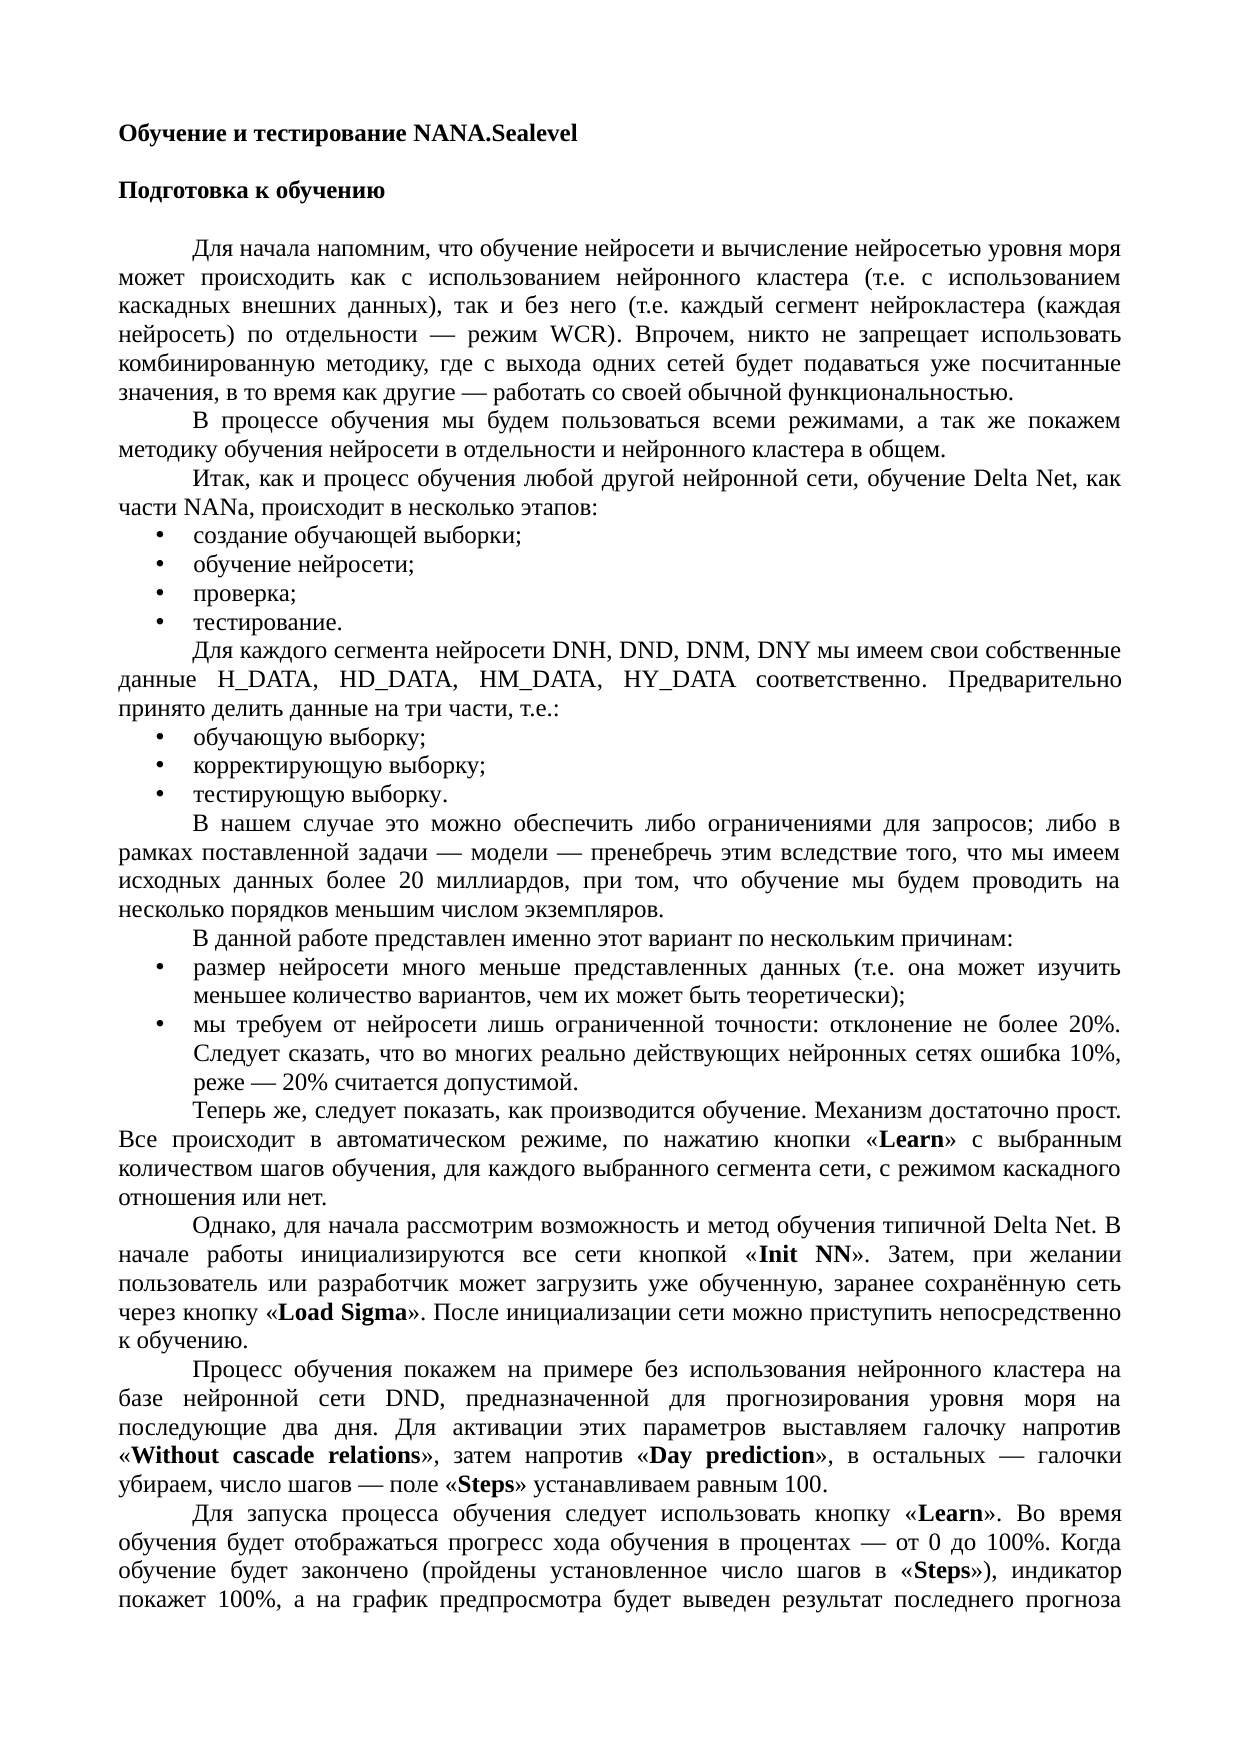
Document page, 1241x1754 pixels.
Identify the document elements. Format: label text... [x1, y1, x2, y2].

text Однако, для начала рассмотрим возможность и метод обучения типичной Delta Net. В начале работы инициализируются все сети кнопкой «Init NN». Затем, при желании пользователь или разработчик может загрузить уже обученную, заранее сохранённую сеть через кнопку «Load Sigma». После инициализации сети можно приступить непосредственно к обучению. [118, 1211, 1122, 1354]
text В нашем случае это можно обеспечить либо ограничениями для запросов; либо в рамках поставленной задачи — модели — пренебречь этим вследствие того, что мы имеем исходных данных более 20 миллиардов, при том, что обучение мы будем проводить на несколько порядков меньшим числом экземпляров. [118, 808, 1122, 923]
list корректирующую выборку; [156, 751, 1122, 779]
list тестирование. [156, 607, 1122, 636]
text Теперь же, следует показать, как производится обучение. Механизм достаточно прост. Все происходит в автоматическом режиме, по нажатию кнопки «Learn» c выбранным количеством шагов обучения, для каждого выбранного сегмента сети, с режимом каскадного отношения или нет. [118, 1096, 1122, 1211]
list создание обучающей выборки; [156, 521, 1122, 549]
list обучающую выборку; [156, 722, 1122, 751]
text В процессе обучения мы будем пользоваться всеми режимами, а так же покажем методику обучения нейросети в отдельности и нейронного кластера в общем. [118, 406, 1122, 463]
text Для запуска процесса обучения следует использовать кнопку «Learn». Во время обучения будет отображаться прогресс хода обучения в процентах — от 0 до 100%. Когда обучение будет закончено (пройдены установленное число шагов в «Steps»), индикатор покажет 100%, а на график предпросмотра будет выведен результат последнего прогноза [118, 1498, 1122, 1613]
text Итак, как и процесс обучения любой другой нейронной сети, обучение Delta Net, как части NANa, происходит в несколько этапов: [118, 463, 1122, 521]
text Подготовка к обучению [118, 176, 1122, 204]
text В данной работе представлен именно этот вариант по нескольким причинам: [118, 923, 1122, 952]
text Для каждого сегмента нейросети DNH, DND, DNM, DNY мы имеем свои собственные данные H_DATA, HD_DATA, HM_DATA, HY_DATA соответственно. Предварительно принято делить данные на три части, т.е.: [118, 636, 1122, 722]
list тестирующую выборку. [156, 779, 1122, 808]
text Обучение и тестирование NANA.Sealevel [118, 118, 1122, 147]
list мы требуем от нейросети лишь ограниченной точности: отклонение не более 20%. Следует сказать, что во многих реально действующих нейронных сетях ошибка 10%, реже — 20% считается допустимой. [156, 1009, 1122, 1096]
list обучение нейросети; [156, 549, 1122, 578]
text Процесс обучения покажем на примере без использования нейронного кластера на базе нейронной сети DND, предназначенной для прогнозирования уровня моря на последующие два дня. Для активации этих параметров выставляем галочку напротив «Without cascade relations», затем напротив «Day prediction», в остальных — галочки убираем, число шагов — поле «Steps» устанавливаем равным 100. [118, 1354, 1122, 1498]
text Для начала напомним, что обучение нейросети и вычисление нейросетью уровня моря может происходить как с использованием нейронного кластера (т.е. с использованием каскадных внешних данных), так и без него (т.е. каждый сегмент нейрокластера (каждая нейросеть) по отдельности — режим WCR). Впрочем, никто не запрещает использовать комбинированную методику, где с выхода одних сетей будет подаваться уже посчитанные значения, в то время как другие — работать со своей обычной функциональностью. [118, 233, 1122, 406]
list проверка; [156, 578, 1122, 607]
list размер нейросети много меньше представленных данных (т.е. она может изучить меньшее количество вариантов, чем их может быть теоретически); [156, 952, 1122, 1009]
